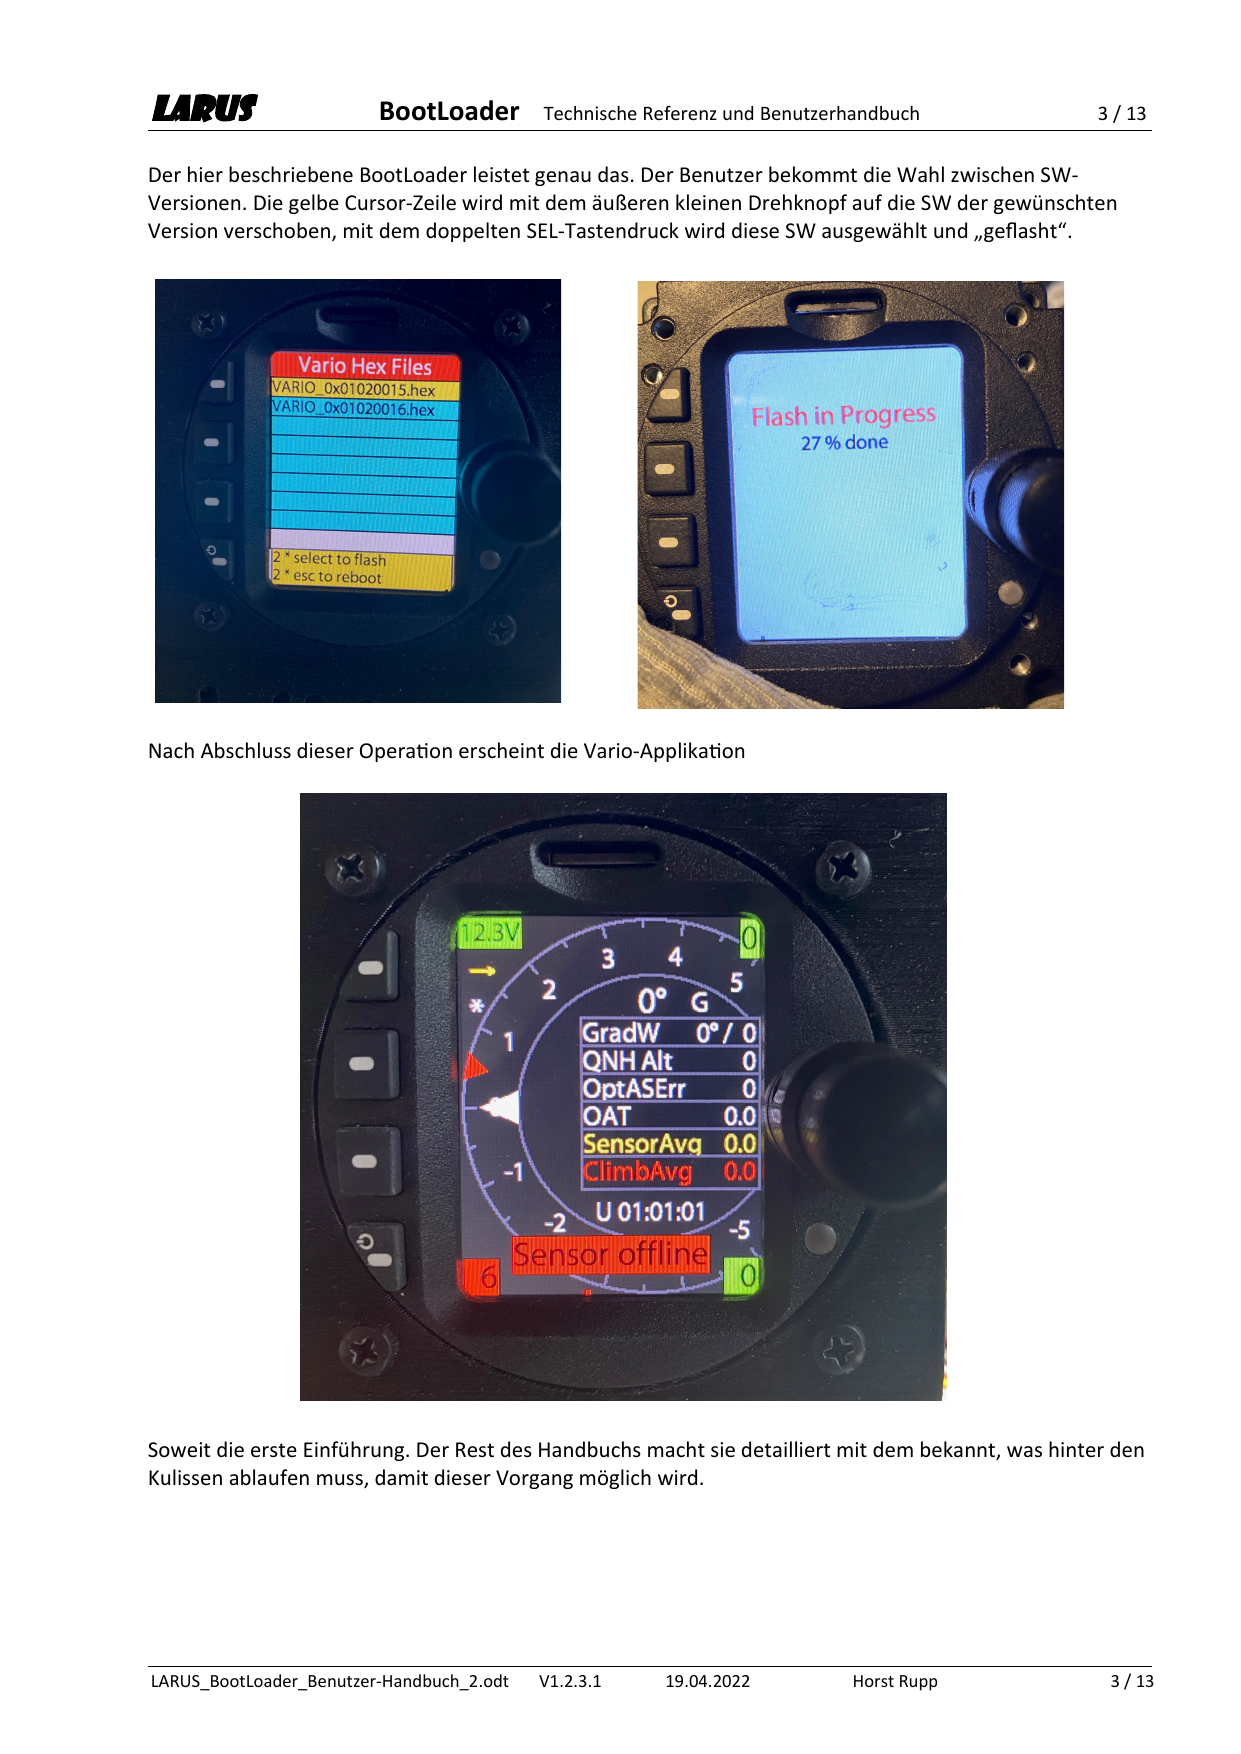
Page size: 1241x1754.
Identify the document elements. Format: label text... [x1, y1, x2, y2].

text Der hier beschriebene BootLoader leistet genau das. Der Benutzer bekommt die Wahl zwischen SW-Versionen. Die gelbe Cursor-Zeile wird mit dem äußeren kleinen Drehknopf auf die SW der gewünschten Version verschoben, mit dem doppelten SEL-Tastendruck wird diese SW ausgewählt und „geflasht“. [148, 160, 1152, 244]
picture [300, 793, 947, 1401]
text Nach Abschluss dieser Operation erscheint die Vario-Applikation [148, 736, 1152, 764]
text Soweit die erste Einführung. Der Rest des Handbuchs macht sie detailliert mit dem bekannt, was hinter den Kulissen ablaufen muss, damit dieser Vorgang möglich wird. [148, 1435, 1152, 1491]
picture [637, 281, 1065, 709]
picture [155, 279, 562, 703]
